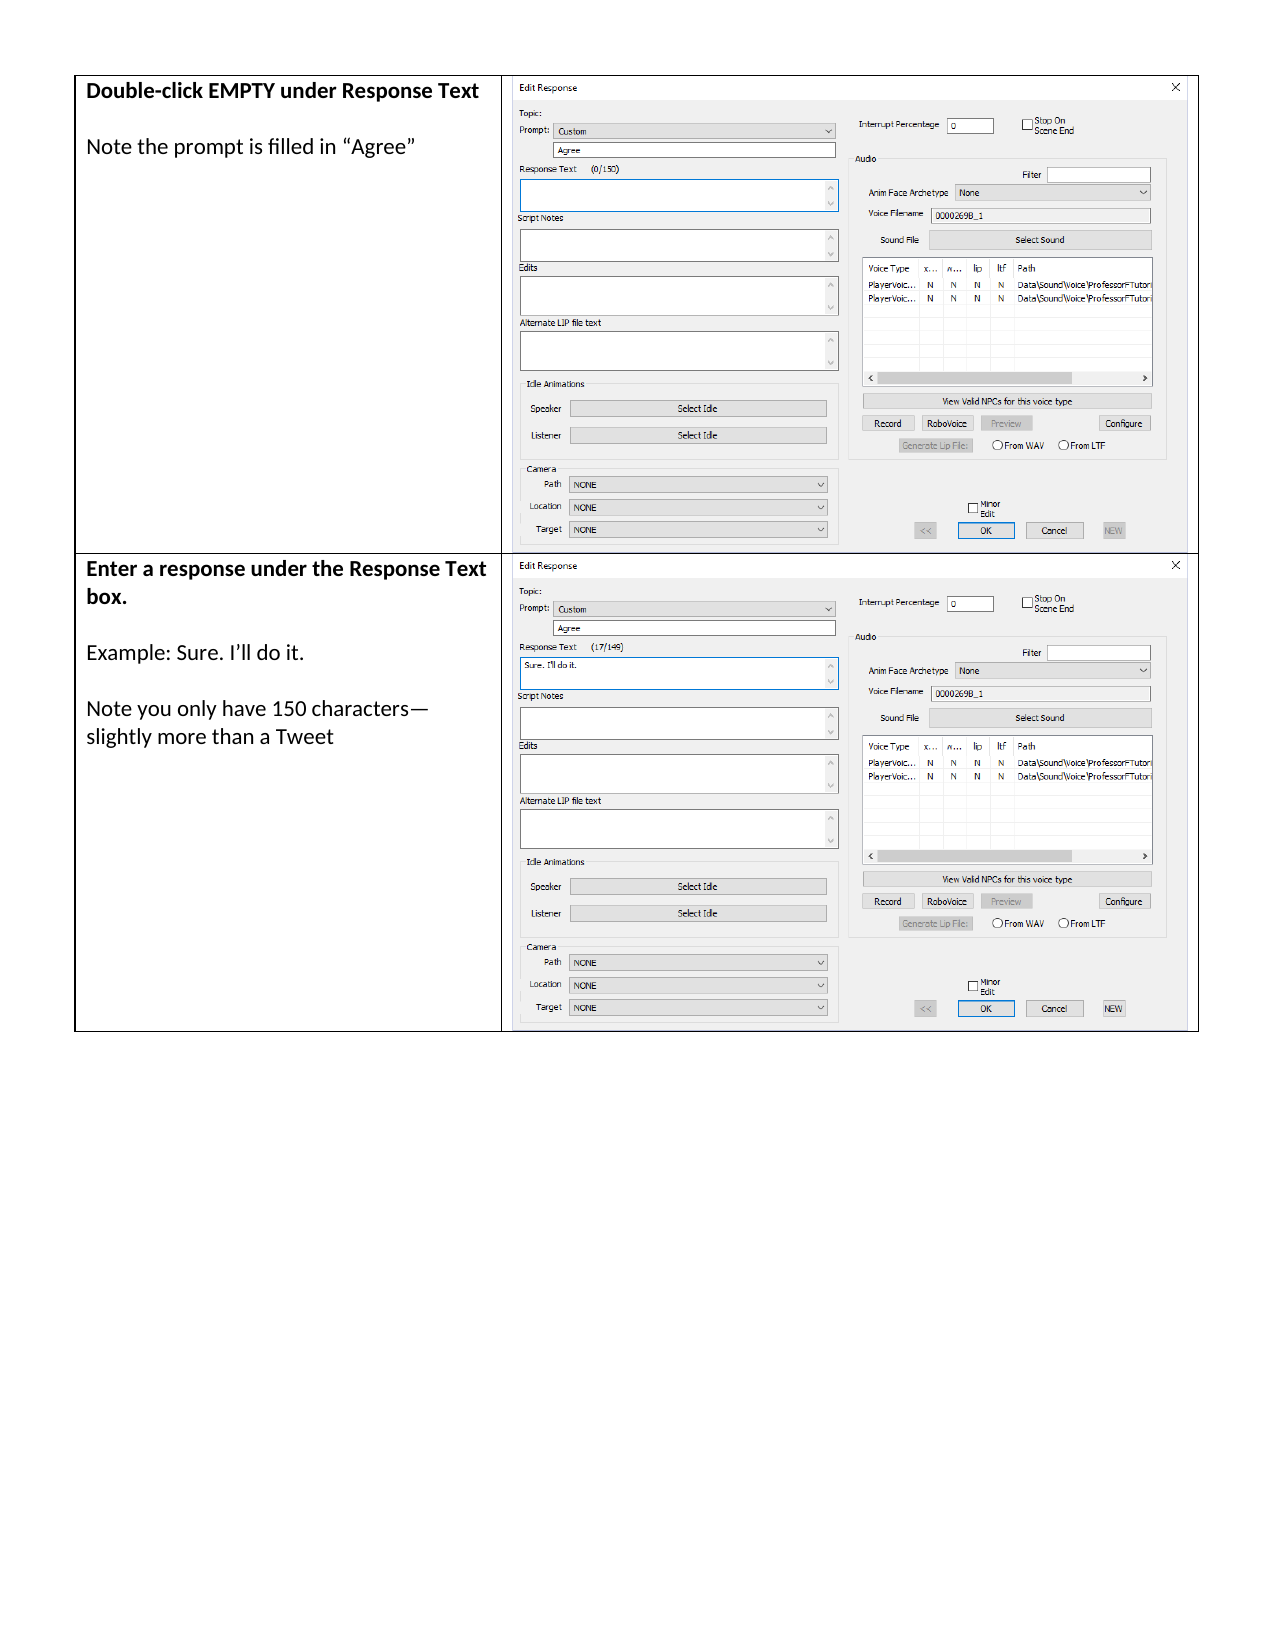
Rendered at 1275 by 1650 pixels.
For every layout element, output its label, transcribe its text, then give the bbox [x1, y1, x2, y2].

table_cell [502, 76, 512, 553]
table_cell Enter a response under the Response Text box. Example: Sure. I’ll do it. Note you only have 150 characters—slightly more than a Tweet [76, 554, 501, 1031]
table_cell [1188, 76, 1198, 553]
table_cell [502, 554, 512, 1031]
table_cell [1188, 554, 1198, 1031]
table_cell Double-click EMPTY under Response Text Note the prompt is filled in “Agree” [76, 76, 501, 553]
